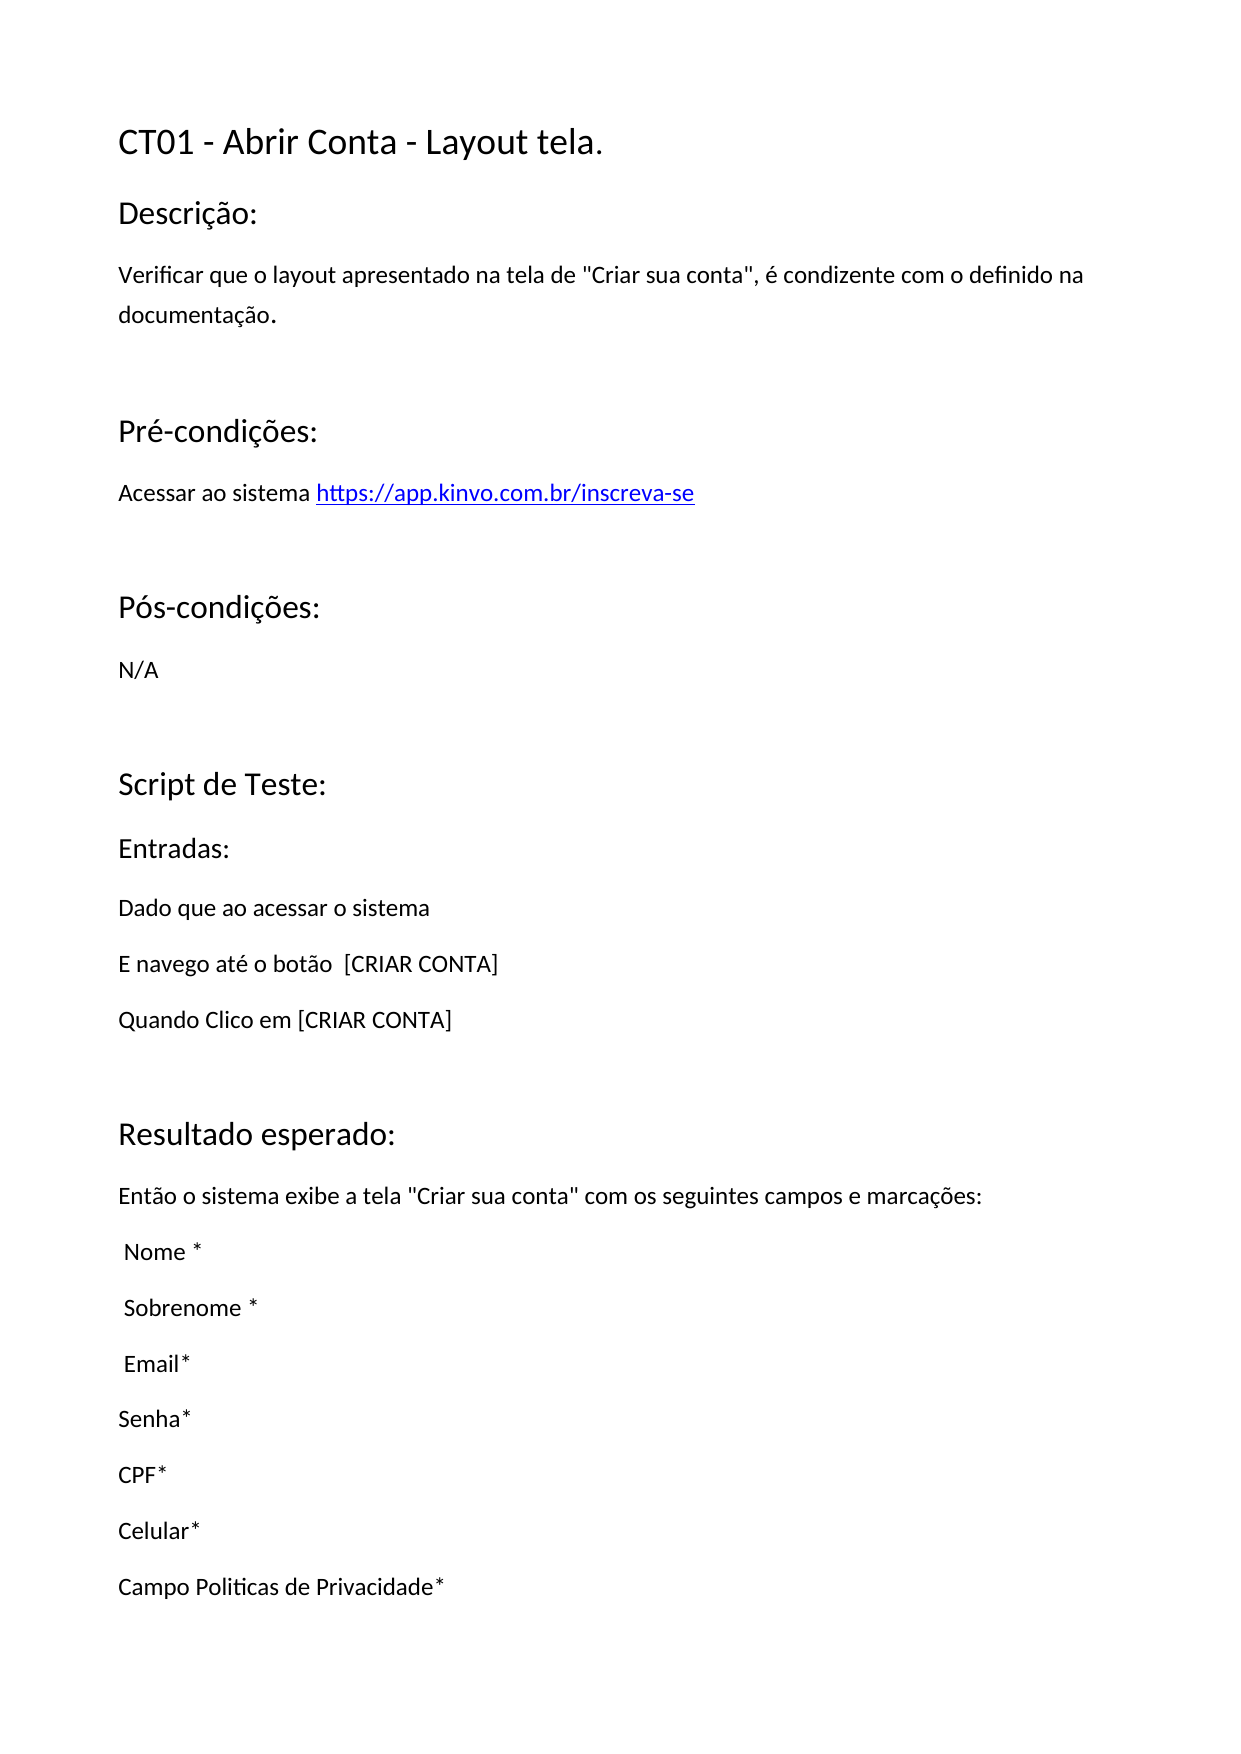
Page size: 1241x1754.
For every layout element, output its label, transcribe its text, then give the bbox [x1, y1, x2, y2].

text Pré-condições: [118, 410, 1122, 451]
text Senha* [118, 1404, 1122, 1434]
text N/A [118, 654, 1122, 684]
text Dado que ao acessar o sistema [118, 892, 1122, 923]
text Acessar ao sistema https://app.kinvo.com.br/inscreva-se [118, 477, 1122, 508]
text Email* [118, 1348, 1122, 1378]
text Verificar que o layout apresentado na tela de "Criar sua conta", é condizente com o definido na documentação. [118, 259, 1122, 331]
text Entradas: [118, 830, 1122, 866]
text Quando Clico em [CRIAR CONTA] [118, 1004, 1122, 1034]
text E navego até o botão [CRIAR CONTA] [118, 948, 1122, 978]
text Sobrenome * [118, 1292, 1122, 1322]
text Campo Politicas de Privacidade* [118, 1571, 1122, 1602]
text Script de Teste: [118, 763, 1122, 803]
text Resultado esperado: [118, 1113, 1122, 1153]
text Pós-condições: [118, 586, 1122, 627]
text Celular* [118, 1515, 1122, 1546]
text Nome * [118, 1236, 1122, 1267]
text Então o sistema exibe a tela "Criar sua conta" com os seguintes campos e marcações: [118, 1180, 1122, 1211]
text Descrição: [118, 192, 1122, 232]
text CT01 - Abrir Conta - Layout tela. [118, 118, 1122, 164]
text CPF* [118, 1459, 1122, 1490]
